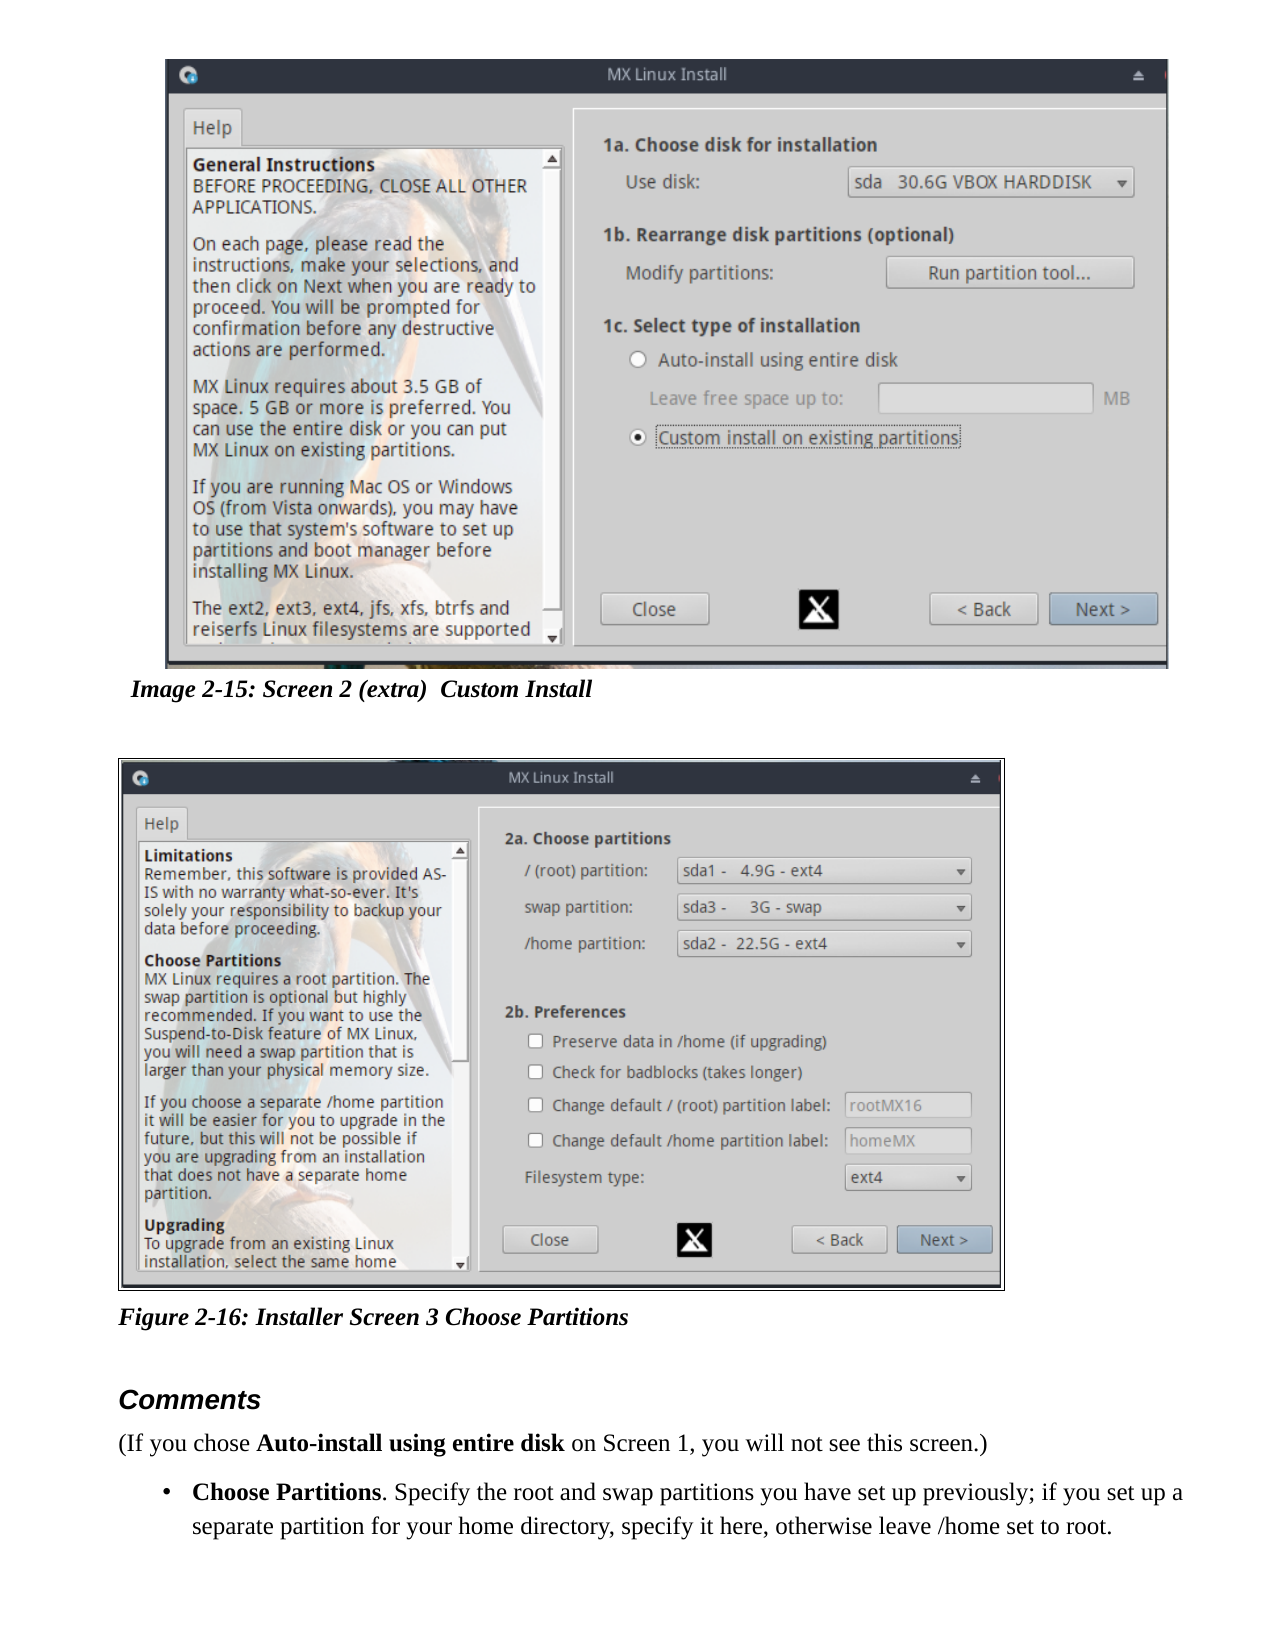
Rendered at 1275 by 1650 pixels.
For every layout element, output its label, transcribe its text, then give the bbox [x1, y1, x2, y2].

subtitle Comments [118, 1383, 1216, 1415]
picture [165, 59, 1169, 669]
text (If you chose Auto-install using entire disk on Screen 1, you will not see this screen.) [118, 1428, 1216, 1456]
text Figure 2-16: Installer Screen 3 Choose Partitions [118, 757, 1216, 1331]
picture [121, 760, 1001, 1288]
list Choose Partitions. Specify the root and swap partitions you have set up previously; if you set up a separate partition for your home directory, specify it here, otherwise leave /home set to root. [162, 1477, 1216, 1540]
text Image 2-15: Screen 2 (extra) Custom Install [118, 59, 1216, 703]
